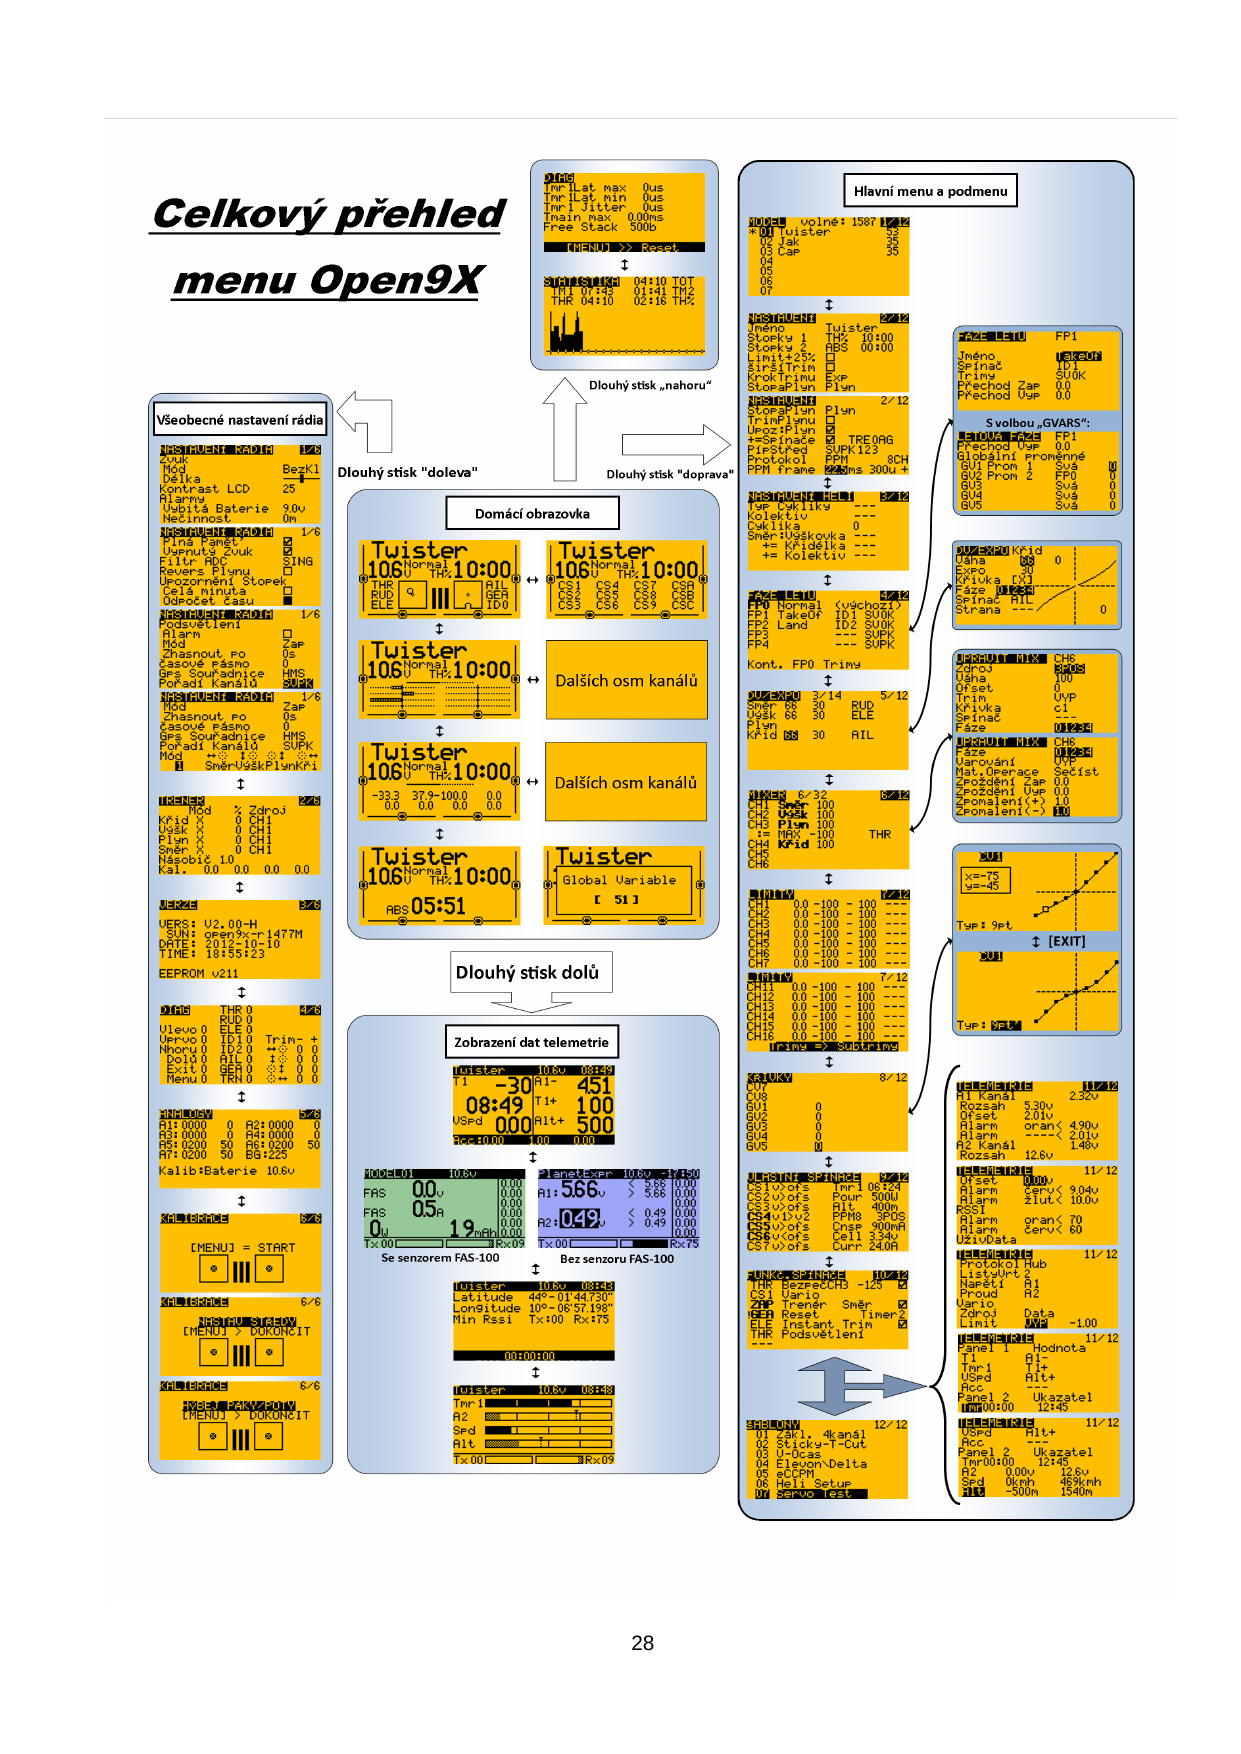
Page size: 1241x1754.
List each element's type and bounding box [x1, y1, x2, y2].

picture [104, 118, 1178, 1602]
